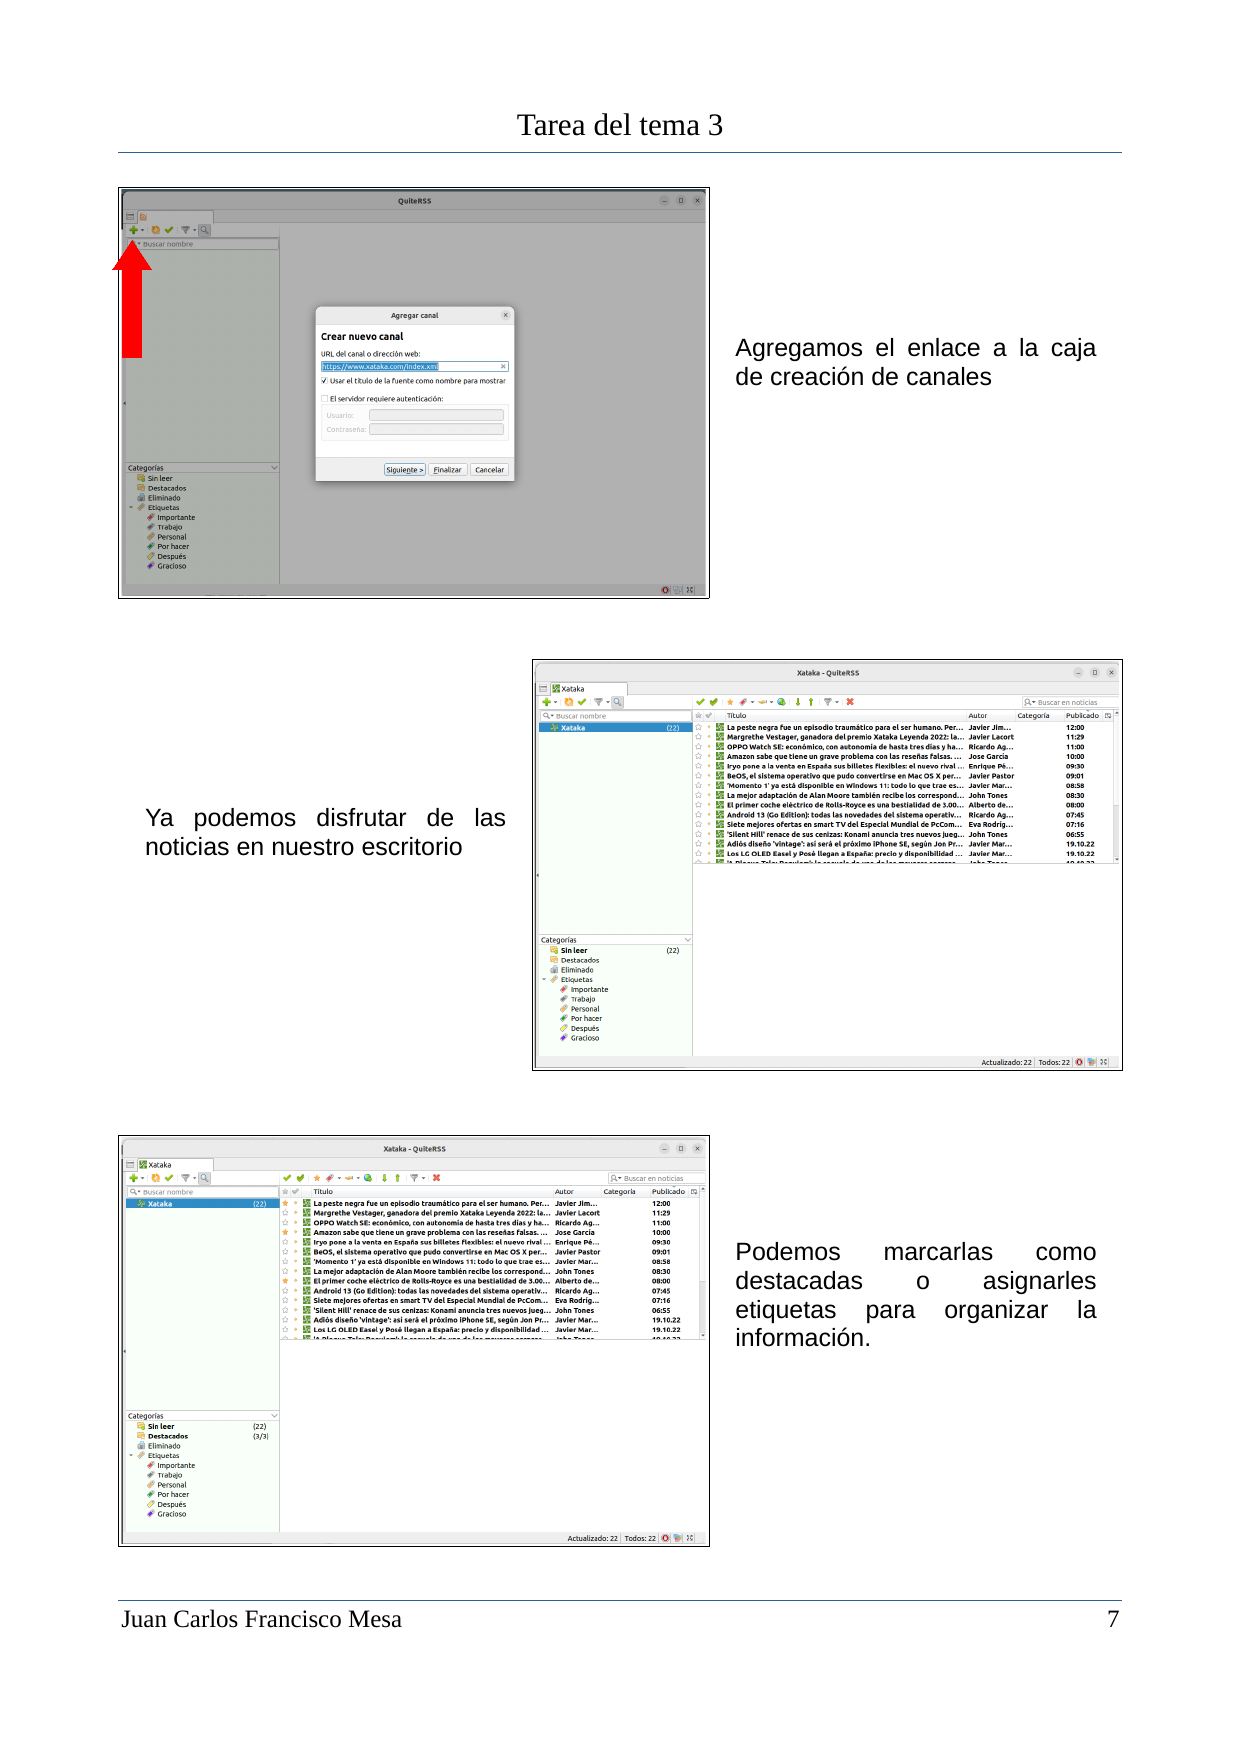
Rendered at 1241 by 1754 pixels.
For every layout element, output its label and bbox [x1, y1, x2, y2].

picture [534, 661, 1119, 1068]
picture [121, 189, 706, 596]
picture [121, 1137, 706, 1544]
